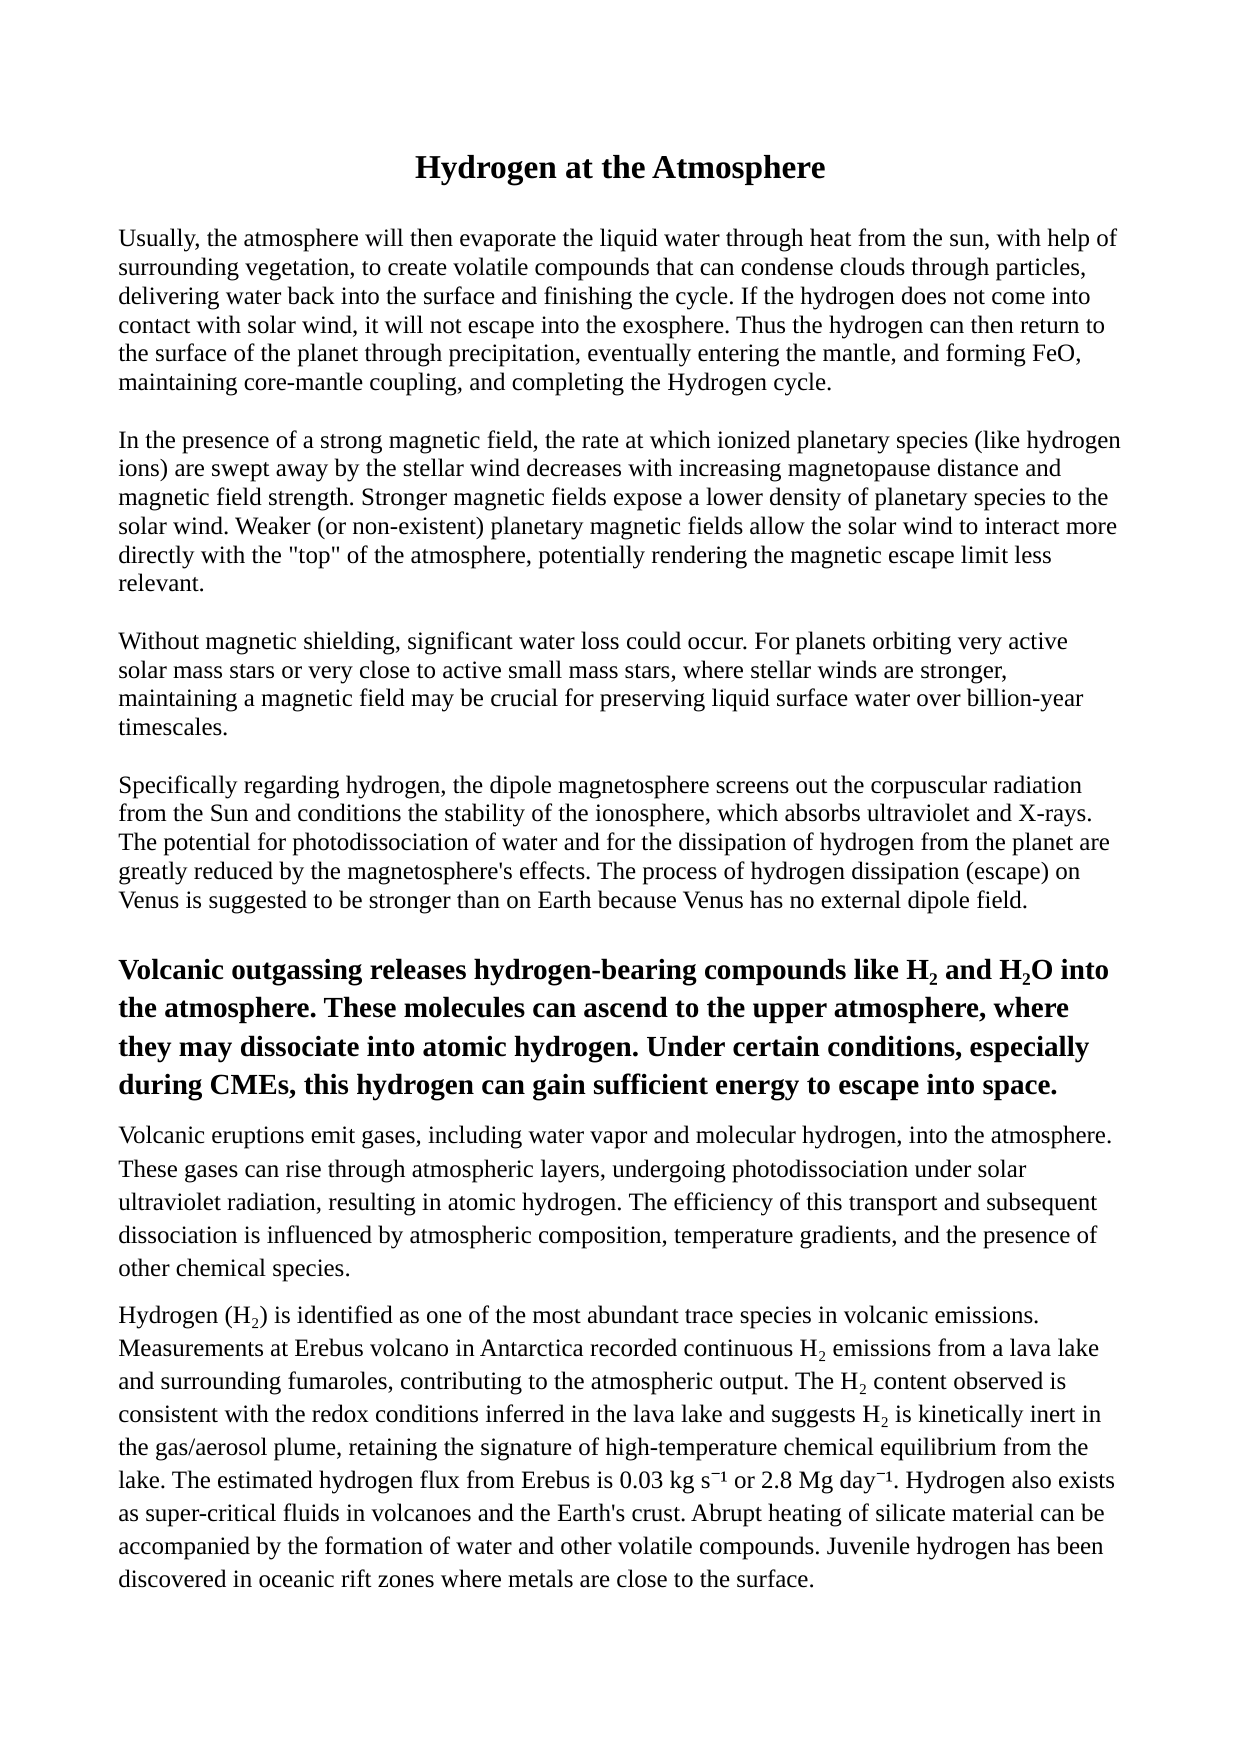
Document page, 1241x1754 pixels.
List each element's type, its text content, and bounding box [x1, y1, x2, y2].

text Specifically regarding hydrogen, the dipole magnetosphere screens out the corpuscular radiation from the Sun and conditions the stability of the ionosphere, which absorbs ultraviolet and X-rays. The potential for photodissociation of water and for the dissipation of hydrogen from the planet are greatly reduced by the magnetosphere's effects. The process of hydrogen dissipation (escape) on Venus is suggested to be stronger than on Earth because Venus has no external dipole field. [118, 770, 1122, 913]
text Hydrogen (H₂) is identified as one of the most abundant trace species in volcanic emissions. Measurements at Erebus volcano in Antarctica recorded continuous H₂ emissions from a lava lake and surrounding fumaroles, contributing to the atmospheric output. The H₂ content observed is consistent with the redox conditions inferred in the lava lake and suggests H₂ is kinetically inert in the gas/aerosol plume, retaining the signature of high-temperature chemical equilibrium from the lake. The estimated hydrogen flux from Erebus is 0.03 kg s⁻¹ or 2.8 Mg day⁻¹. Hydrogen also exists as super-critical fluids in volcanoes and the Earth's crust. Abrupt heating of silicate material can be accompanied by the formation of water and other volatile compounds. Juvenile hydrogen has been discovered in oceanic rift zones where metals are close to the surface. [118, 1300, 1122, 1593]
text Volcanic outgassing releases hydrogen-bearing compounds like H₂ and H₂O into the atmosphere. These molecules can ascend to the upper atmosphere, where they may dissociate into atomic hydrogen. Under certain conditions, especially during CMEs, this hydrogen can gain sufficient energy to escape into space. [118, 952, 1122, 1101]
text In the presence of a strong magnetic field, the rate at which ionized planetary species (like hydrogen ions) are swept away by the stellar wind decreases with increasing magnetopause distance and magnetic field strength. Stronger magnetic fields expose a lower density of planetary species to the solar wind. Weaker (or non-existent) planetary magnetic fields allow the solar wind to interact more directly with the "top" of the atmosphere, potentially rendering the magnetic escape limit less relevant. [118, 425, 1122, 597]
text Without magnetic shielding, significant water loss could occur. For planets orbiting very active solar mass stars or very close to active small mass stars, where stellar winds are stronger, maintaining a magnetic field may be crucial for preserving liquid surface water over billion-year timescales. [118, 626, 1122, 741]
text Hydrogen at the Atmosphere [118, 147, 1122, 185]
text Usually, the atmosphere will then evaporate the liquid water through heat from the sun, with help of surrounding vegetation, to create volatile compounds that can condense clouds through particles, delivering water back into the surface and finishing the cycle. If the hydrogen does not come into contact with solar wind, it will not escape into the exosphere. Thus the hydrogen can then return to the surface of the planet through precipitation, eventually entering the mantle, and forming FeO, maintaining core-mantle coupling, and completing the Hydrogen cycle. [118, 223, 1122, 396]
text Volcanic eruptions emit gases, including water vapor and molecular hydrogen, into the atmosphere. These gases can rise through atmospheric layers, undergoing photodissociation under solar ultraviolet radiation, resulting in atomic hydrogen. The efficiency of this transport and subsequent dissociation is influenced by atmospheric composition, temperature gradients, and the presence of other chemical species. [118, 1121, 1122, 1281]
